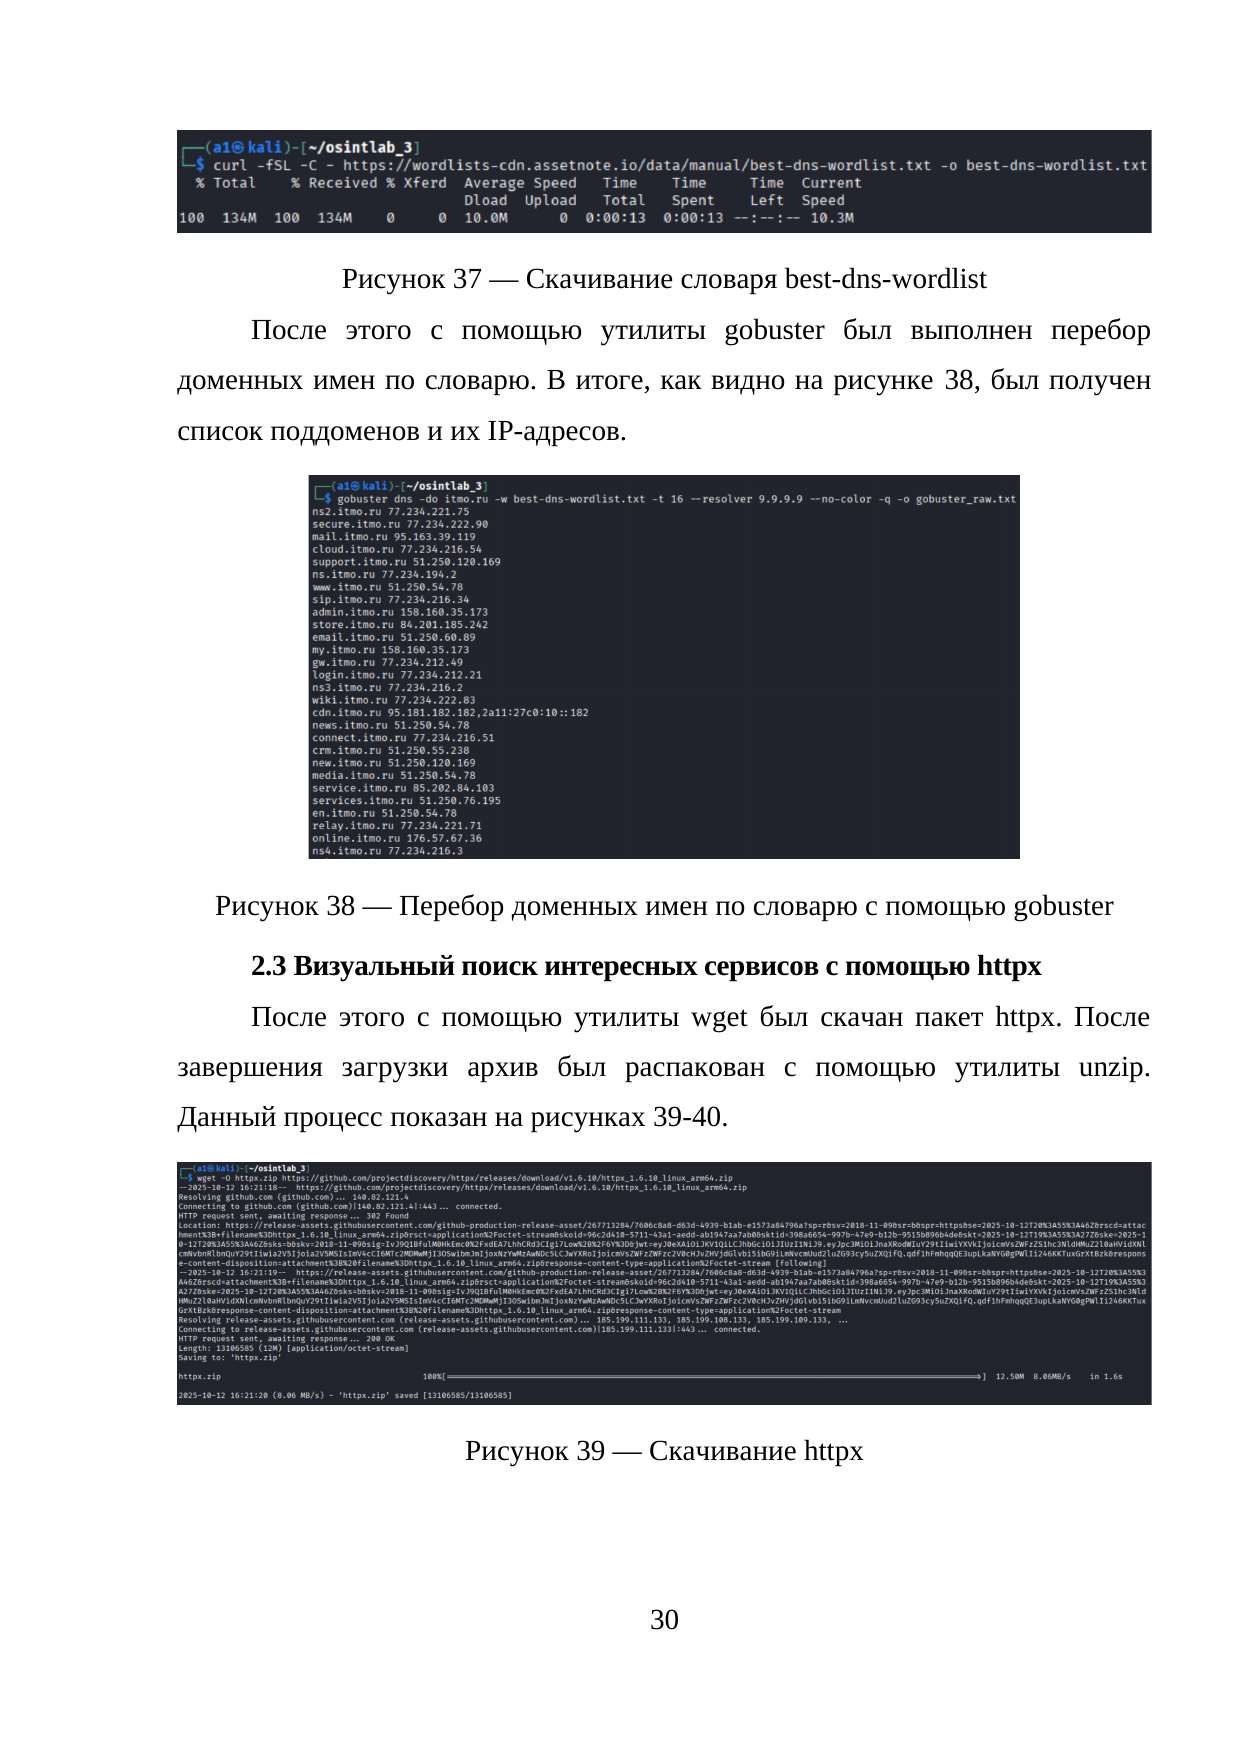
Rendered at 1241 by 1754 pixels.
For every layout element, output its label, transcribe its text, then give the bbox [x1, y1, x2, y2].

picture [177, 1162, 1152, 1405]
text Рисунок 38 — Перебор доменных имен по словарю с помощью gobuster [177, 475, 1152, 922]
text После этого с помощью утилиты wget был скачан пакет httpx. После завершения загрузки архив был распакован с помощью утилиты unzip. Данный процесс показан на рисунках 39-40. [177, 999, 1152, 1133]
text После этого с помощью утилиты gobuster был выполнен перебор доменных имен по словарю. В итоге, как видно на рисунке 38, был получен список поддоменов и их IP-адресов. [177, 312, 1152, 446]
picture [177, 130, 1152, 233]
subtitle Визуальный поиск интересных сервисов с помощью httpx [177, 948, 1152, 982]
text Рисунок 37 — Скачивание словаря best-dns-wordlist [177, 233, 1152, 295]
picture [308, 475, 1020, 859]
text Рисунок 39 — Скачивание httpx [177, 1405, 1152, 1467]
